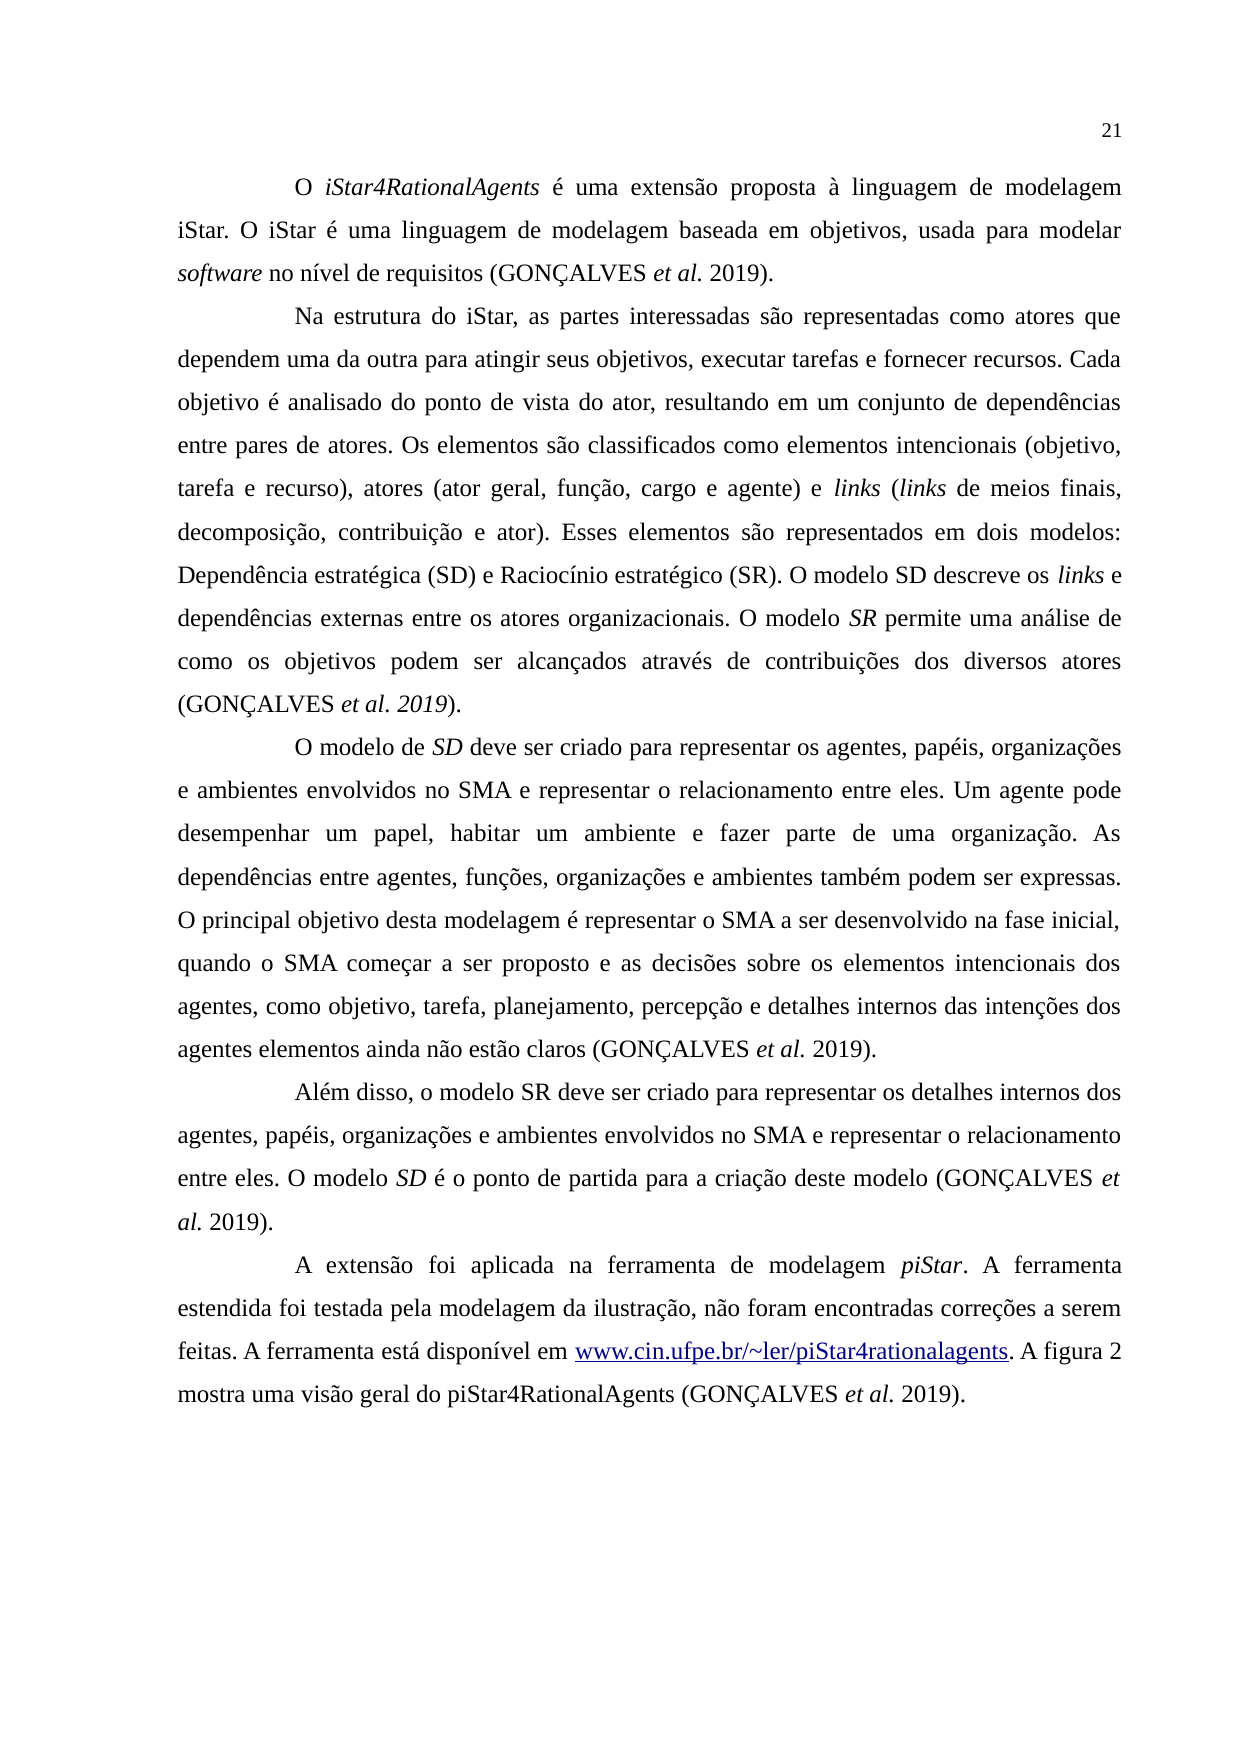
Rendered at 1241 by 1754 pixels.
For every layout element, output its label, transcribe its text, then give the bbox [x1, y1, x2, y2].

text O modelo de SD deve ser criado para representar os agentes, papéis, organizações e ambientes envolvidos no SMA e representar o relacionamento entre eles. Um agente pode desempenhar um papel, habitar um ambiente e fazer parte de uma organização. As dependências entre agentes, funções, organizações e ambientes também podem ser expressas. O principal objetivo desta modelagem é representar o SMA a ser desenvolvido na fase inicial, quando o SMA começar a ser proposto e as decisões sobre os elementos intencionais dos agentes, como objetivo, tarefa, planejamento, percepção e detalhes internos das intenções dos agentes elementos ainda não estão claros (GONÇALVES et al. 2019). [177, 732, 1122, 1063]
text Além disso, o modelo SR deve ser criado para representar os detalhes internos dos agentes, papéis, organizações e ambientes envolvidos no SMA e representar o relacionamento entre eles. O modelo SD é o ponto de partida para a criação deste modelo (GONÇALVES et al. 2019). [177, 1077, 1122, 1235]
text O iStar4RationalAgents é uma extensão proposta à linguagem de modelagem iStar. O iStar é uma linguagem de modelagem baseada em objetivos, usada para modelar software no nível de requisitos (GONÇALVES et al. 2019). [177, 172, 1122, 287]
text Na estrutura do iStar, as partes interessadas são representadas como atores que dependem uma da outra para atingir seus objetivos, executar tarefas e fornecer recursos. Cada objetivo é analisado do ponto de vista do ator, resultando em um conjunto de dependências entre pares de atores. Os elementos são classificados como elementos intencionais (objetivo, tarefa e recurso), atores (ator geral, função, cargo e agente) e links (links de meios finais, decomposição, contribuição e ator). Esses elementos são representados em dois modelos: Dependência estratégica (SD) e Raciocínio estratégico (SR). O modelo SD descreve os links e dependências externas entre os atores organizacionais. O modelo SR permite uma análise de como os objetivos podem ser alcançados através de contribuições dos diversos atores (GONÇALVES et al. 2019). [177, 301, 1122, 718]
text A extensão foi aplicada na ferramenta de modelagem piStar. A ferramenta estendida foi testada pela modelagem da ilustração, não foram encontradas correções a serem feitas. A ferramenta está disponível em www.cin.ufpe.br/~ler/piStar4rationalagents. A figura 2 mostra uma visão geral do piStar4RationalAgents (GONÇALVES et al. 2019). [177, 1250, 1122, 1408]
